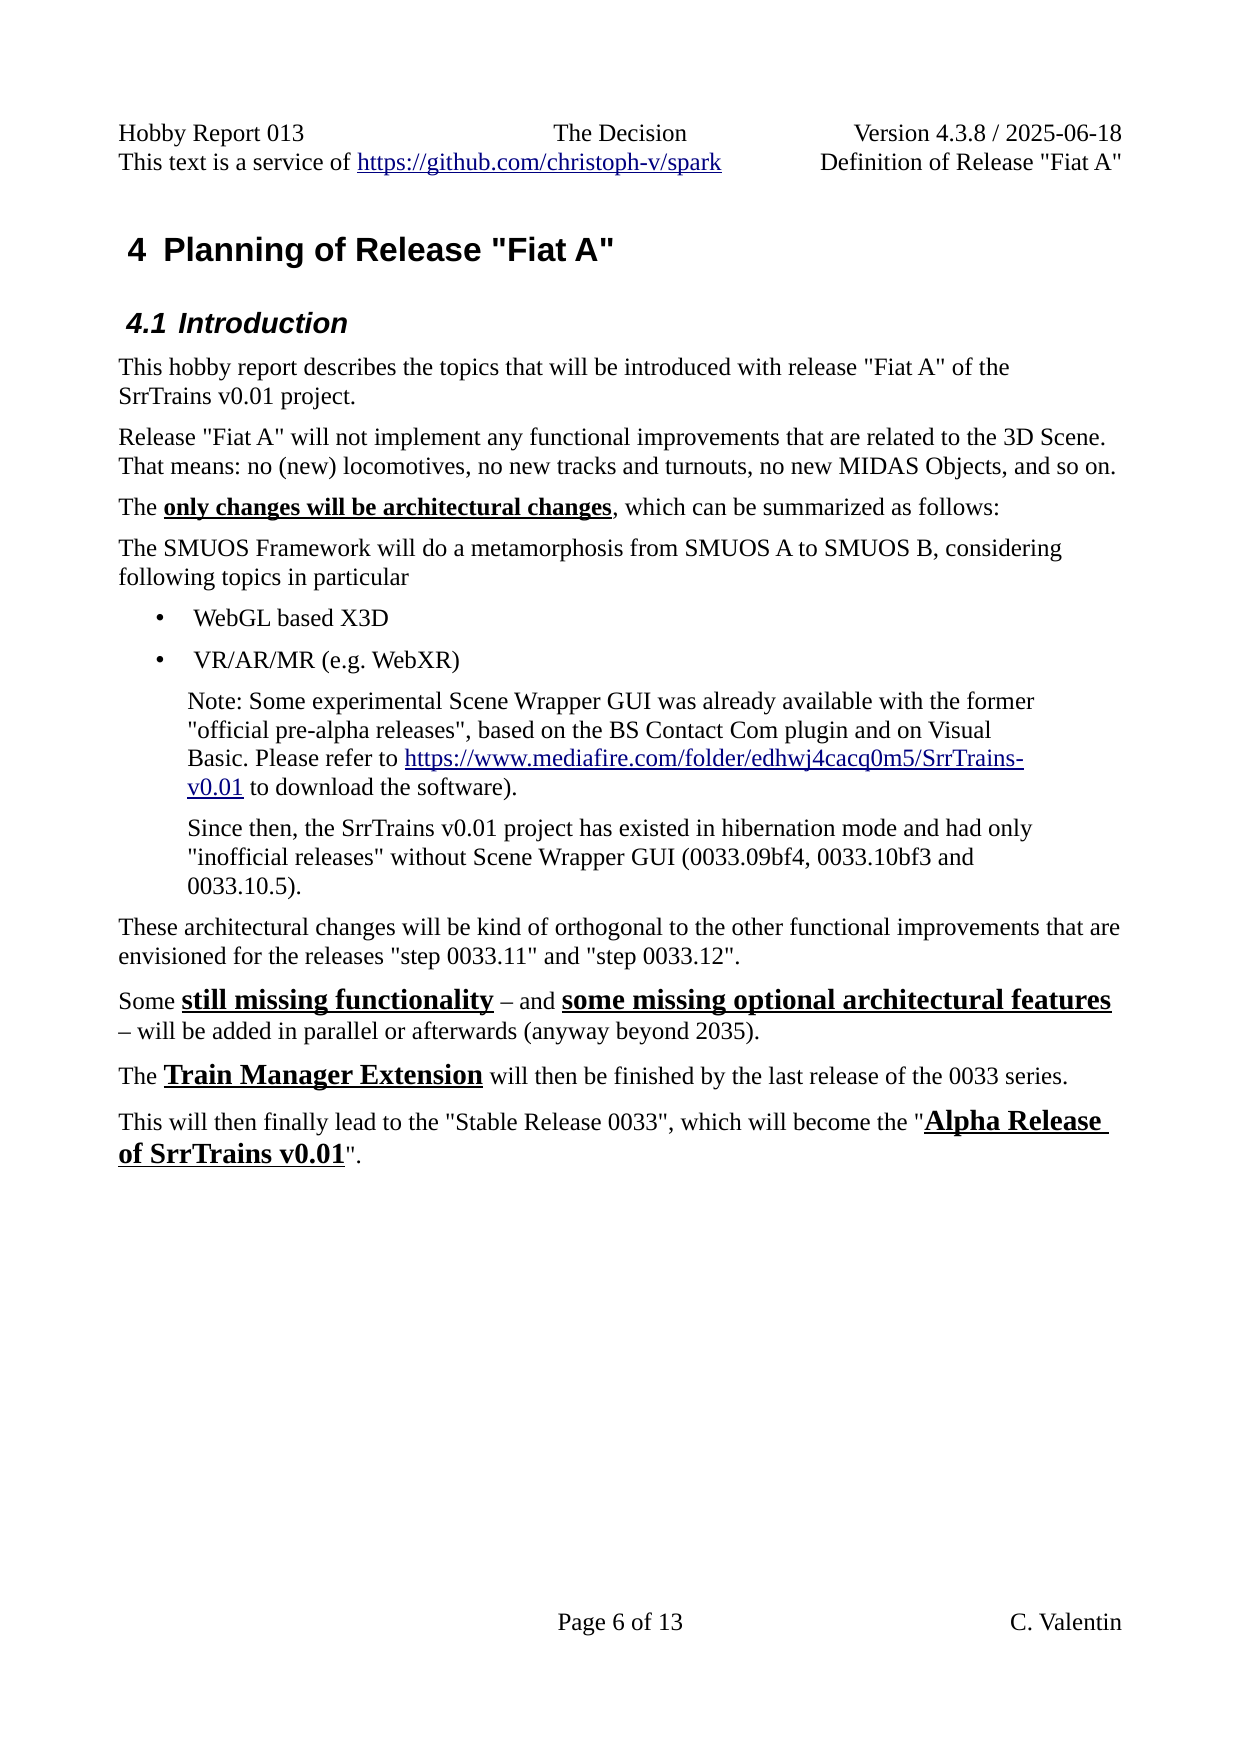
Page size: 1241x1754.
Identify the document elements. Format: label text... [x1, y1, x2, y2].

subtitle Planning of Release "Fiat A" [118, 230, 1122, 269]
text These architectural changes will be kind of orthogonal to the other functional improvements that are envisioned for the releases "step 0033.11" and "step 0033.12". [118, 912, 1122, 970]
list WebGL based X3D [156, 603, 1122, 632]
text The SMUOS Framework will do a metamorphosis from SMUOS A to SMUOS B, considering following topics in particular [118, 533, 1122, 591]
list VR/AR/MR (e.g. WebXR) [156, 645, 1122, 673]
text This will then finally lead to the "Stable Release 0033", which will become the "Alpha Release of SrrTrains v0.01". [118, 1103, 1122, 1170]
text The only changes will be architectural changes, which can be summarized as follows: [118, 492, 1122, 521]
text Note: Some experimental Scene Wrapper GUI was already available with the former "official pre-alpha releases", based on the BS Contact Com plugin and on Visual Basic. Please refer to https://www.mediafire.com/folder/edhwj4cacq0m5/SrrTrains-v0.01 to download the software). [187, 686, 1053, 801]
text Some still missing functionality – and some missing optional architectural features – will be added in parallel or afterwards (anyway beyond 2035). [118, 982, 1122, 1044]
text The Train Manager Extension will then be finished by the last release of the 0033 series. [118, 1057, 1122, 1091]
text Release "Fiat A" will not implement any functional improvements that are related to the 3D Scene. That means: no (new) locomotives, no new tracks and turnouts, no new MIDAS Objects, and so on. [118, 422, 1122, 480]
subtitle Introduction [118, 306, 1122, 340]
text Since then, the SrrTrains v0.01 project has existed in hibernation mode and had only "inofficial releases" without Scene Wrapper GUI (0033.09bf4, 0033.10bf3 and 0033.10.5). [187, 813, 1053, 900]
text This hobby report describes the topics that will be introduced with release "Fiat A" of the SrrTrains v0.01 project. [118, 352, 1122, 410]
